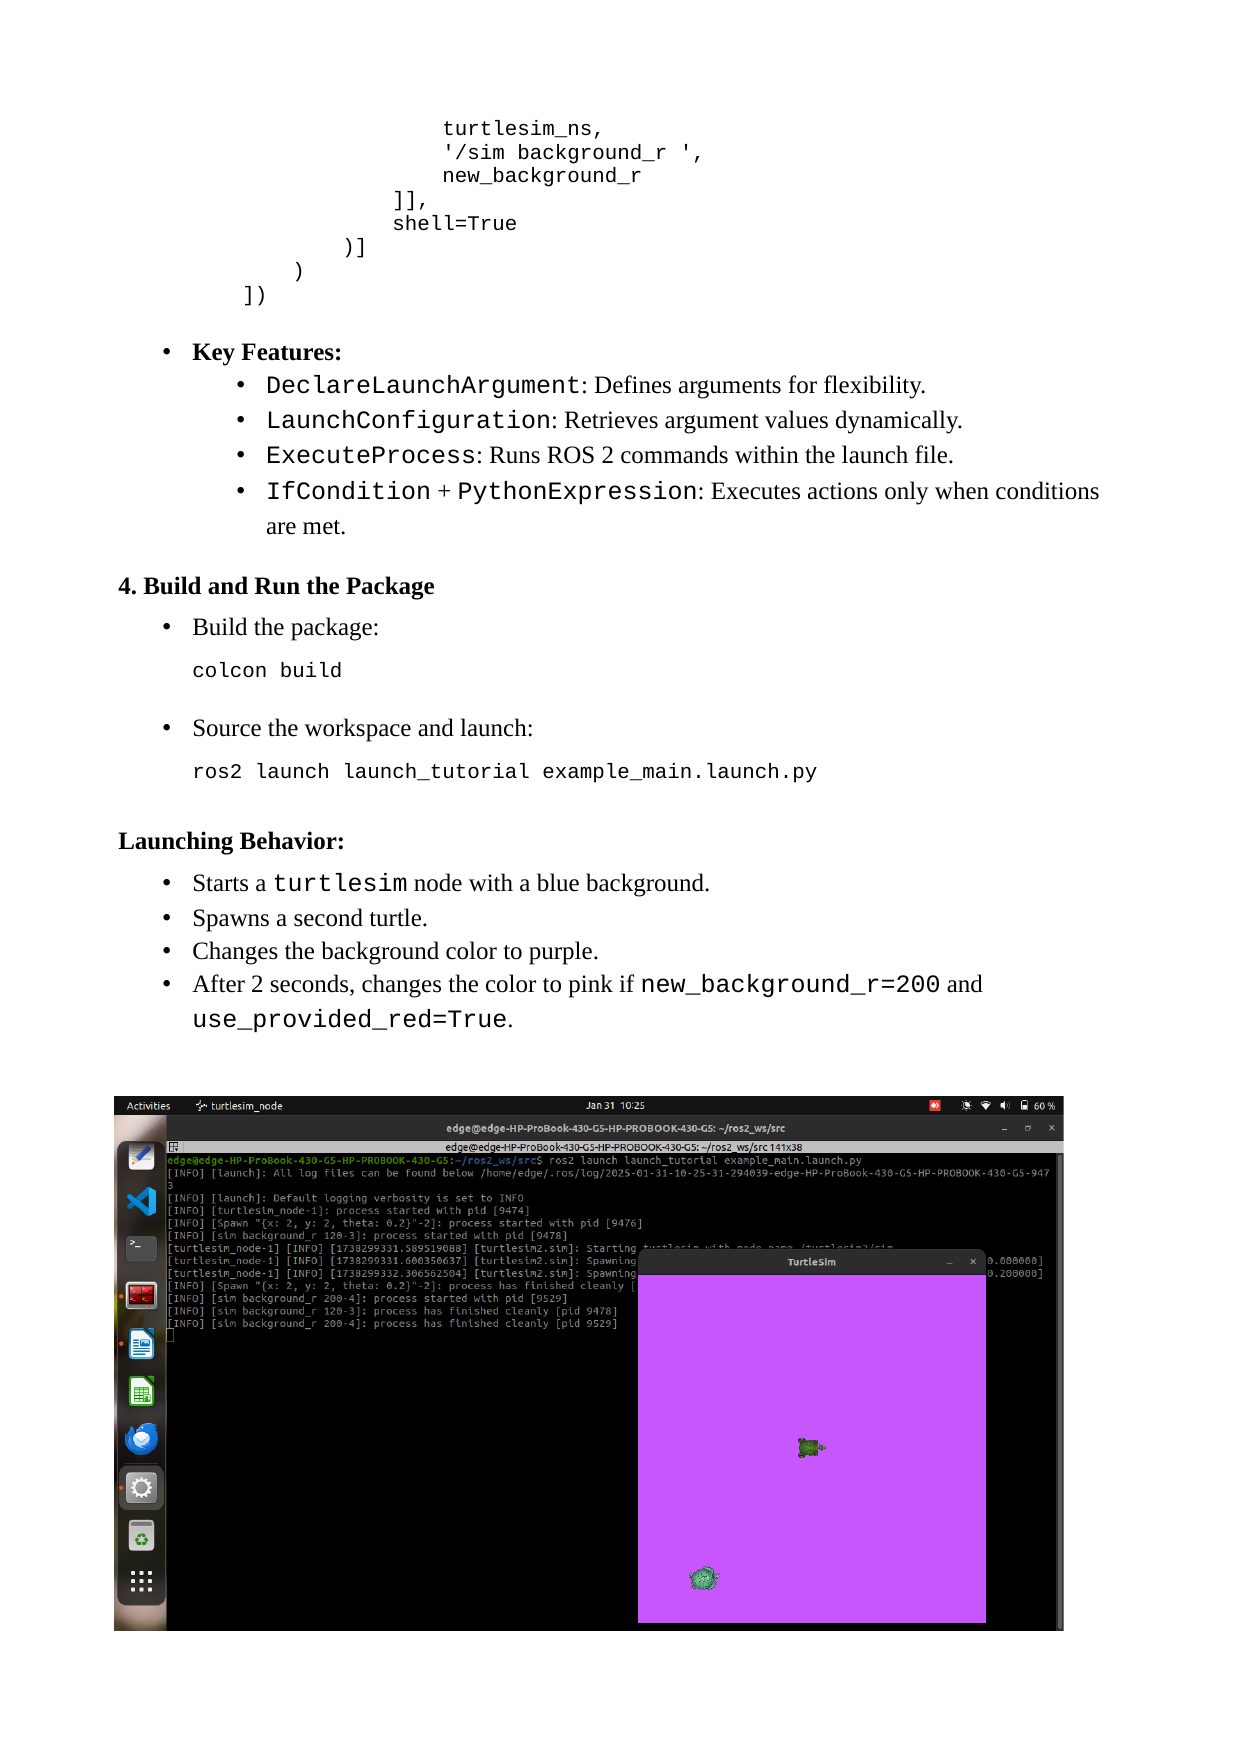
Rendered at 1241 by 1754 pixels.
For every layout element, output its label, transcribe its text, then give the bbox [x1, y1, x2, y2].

list ) [162, 260, 1122, 284]
list Source the workspace and launch: [162, 713, 1122, 742]
subtitle 4. Build and Run the Package [118, 571, 1122, 600]
list Spawns a second turtle. [162, 903, 1122, 932]
list DeclareLaunchArgument: Defines arguments for flexibility. [236, 370, 1122, 401]
list Starts a turtlesim node with a blue background. [162, 868, 1122, 898]
list ]) [162, 284, 1122, 307]
subtitle Launching Behavior: [118, 826, 1122, 855]
list IfCondition + PythonExpression: Executes actions only when conditions are met. [236, 476, 1122, 540]
list ]], [162, 189, 1122, 213]
picture [114, 1096, 1064, 1631]
list After 2 seconds, changes the color to pink if new_background_r=200 and use_provided_red=True. [162, 969, 1122, 1035]
list LaunchConfiguration: Retrieves argument values dynamically. [236, 405, 1122, 436]
list colcon build [162, 660, 1122, 684]
list Key Features: [162, 337, 1122, 366]
list '/sim background_r ', [162, 142, 1122, 165]
list shell=True [162, 213, 1122, 236]
list turtlesim_ns, [162, 118, 1122, 142]
list )] [162, 236, 1122, 260]
list ExecuteProcess: Runs ROS 2 commands within the launch file. [236, 441, 1122, 471]
list Changes the background color to purple. [162, 936, 1122, 965]
list Build the package: [162, 612, 1122, 641]
list ros2 launch launch_tutorial example_main.launch.py [162, 761, 1122, 784]
list new_background_r [162, 165, 1122, 189]
